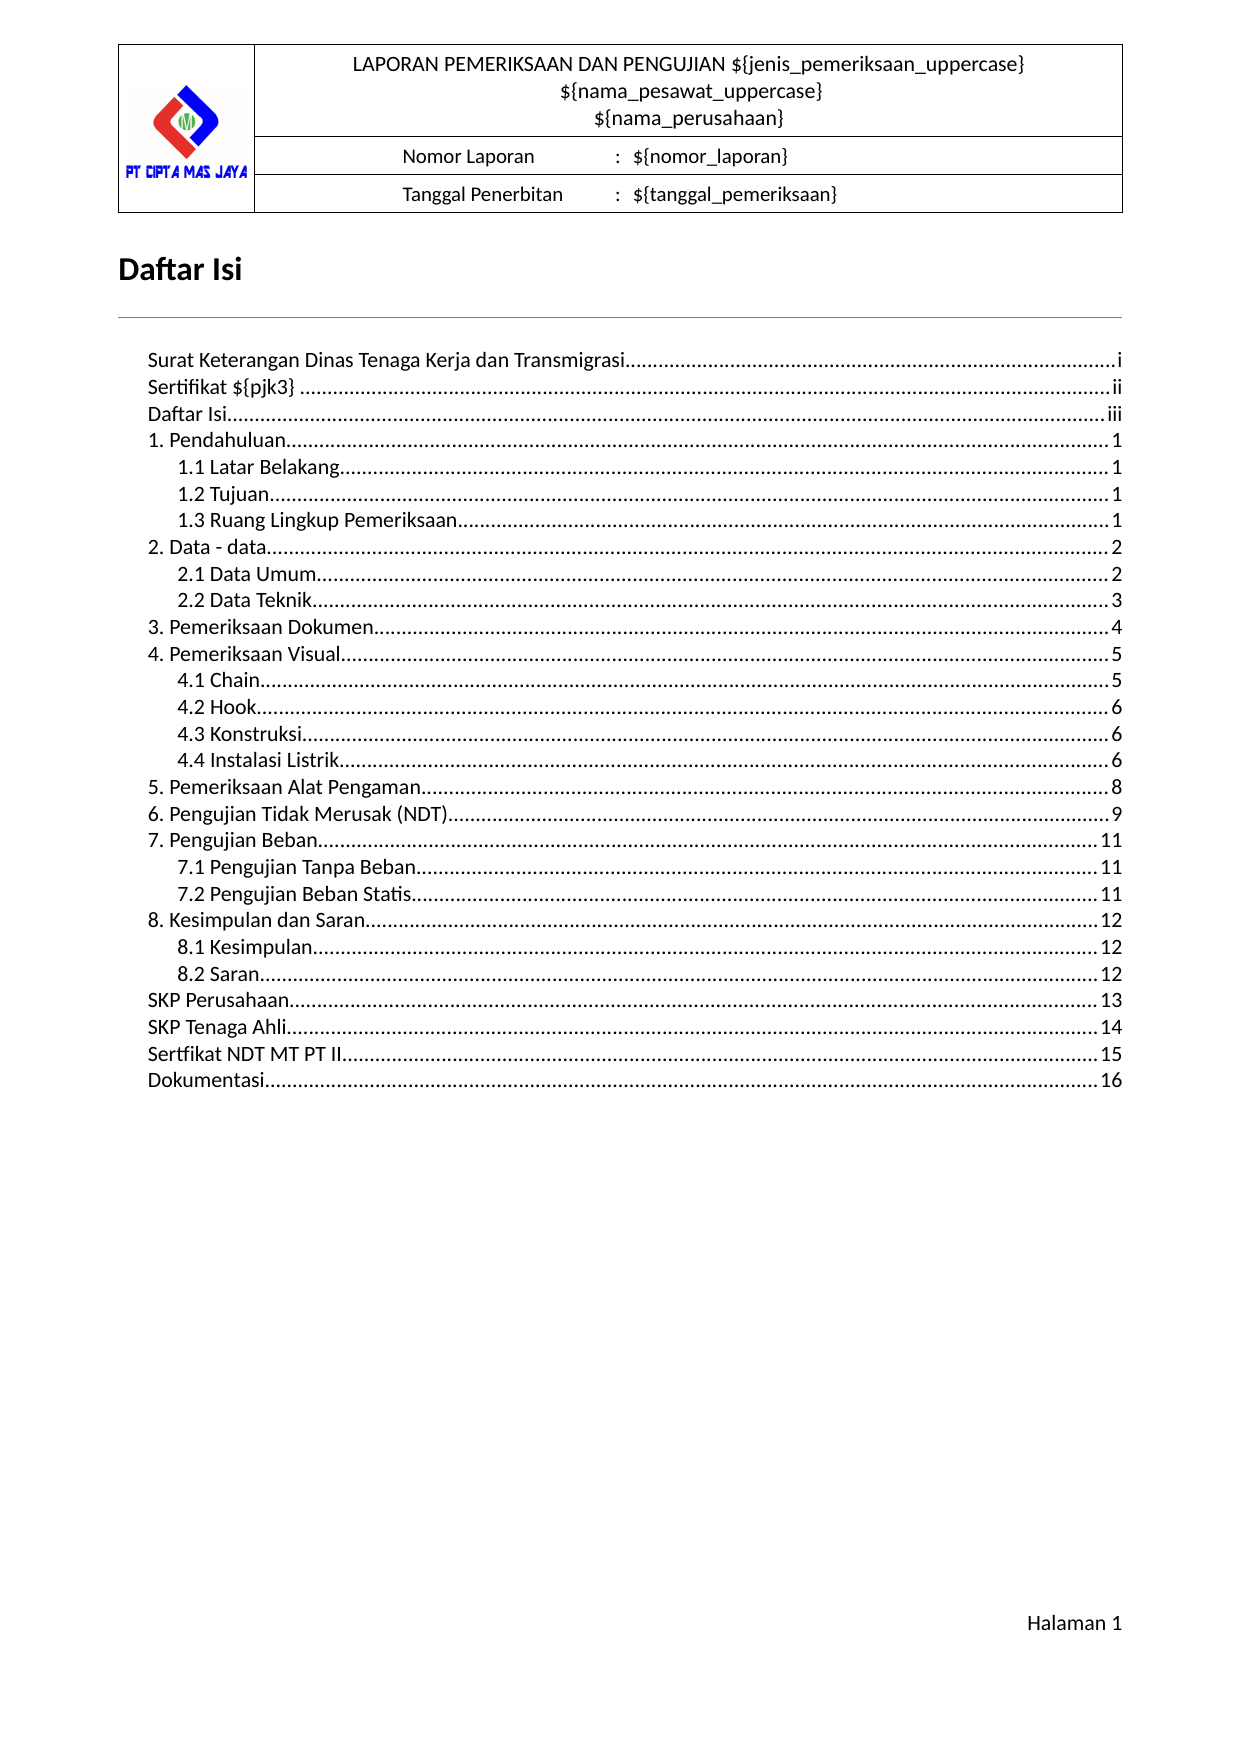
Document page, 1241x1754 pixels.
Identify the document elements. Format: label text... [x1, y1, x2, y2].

text 3. Pemeriksaan Dokumen 4 [148, 613, 1122, 640]
text 8. Kesimpulan dan Saran 12 [148, 907, 1122, 933]
text 4. Pemeriksaan Visual 5 [148, 640, 1122, 667]
text Dokumentasi 16 [148, 1067, 1122, 1093]
text 8.1 Kesimpulan 12 [177, 933, 1122, 960]
text 1. Pendahuluan 1 [148, 427, 1122, 453]
text SKP Tenaga Ahli 14 [148, 1013, 1122, 1040]
text 5. Pemeriksaan Alat Pengaman 8 [148, 773, 1122, 800]
text SKP Perusahaan 13 [148, 987, 1122, 1013]
text 4.4 Instalasi Listrik 6 [177, 747, 1122, 773]
text Sertifikat ${pjk3} ii [148, 373, 1122, 400]
text 1.2 Tujuan 1 [177, 480, 1122, 507]
text 2.2 Data Teknik 3 [177, 587, 1122, 613]
text 1.1 Latar Belakang 1 [177, 453, 1122, 480]
text 6. Pengujian Tidak Merusak (NDT) 9 [148, 800, 1122, 827]
picture [124, 85, 249, 183]
subtitle Daftar Isi [118, 248, 1122, 289]
text Sertfikat NDT MT PT II 15 [148, 1040, 1122, 1067]
text 8.2 Saran 12 [177, 960, 1122, 987]
text 7. Pengujian Beban 11 [148, 827, 1122, 853]
text 4.3 Konstruksi 6 [177, 720, 1122, 747]
text Surat Keterangan Dinas Tenaga Kerja dan Transmigrasi i [148, 347, 1122, 373]
text 7.1 Pengujian Tanpa Beban 11 [177, 853, 1122, 880]
text 2.1 Data Umum 2 [177, 560, 1122, 587]
text 4.2 Hook 6 [177, 693, 1122, 720]
text 2. Data - data 2 [148, 533, 1122, 560]
text 7.2 Pengujian Beban Statis 11 [177, 880, 1122, 907]
text 4.1 Chain 5 [177, 667, 1122, 693]
text Daftar Isi iii [148, 400, 1122, 427]
text 1.3 Ruang Lingkup Pemeriksaan 1 [177, 507, 1122, 533]
